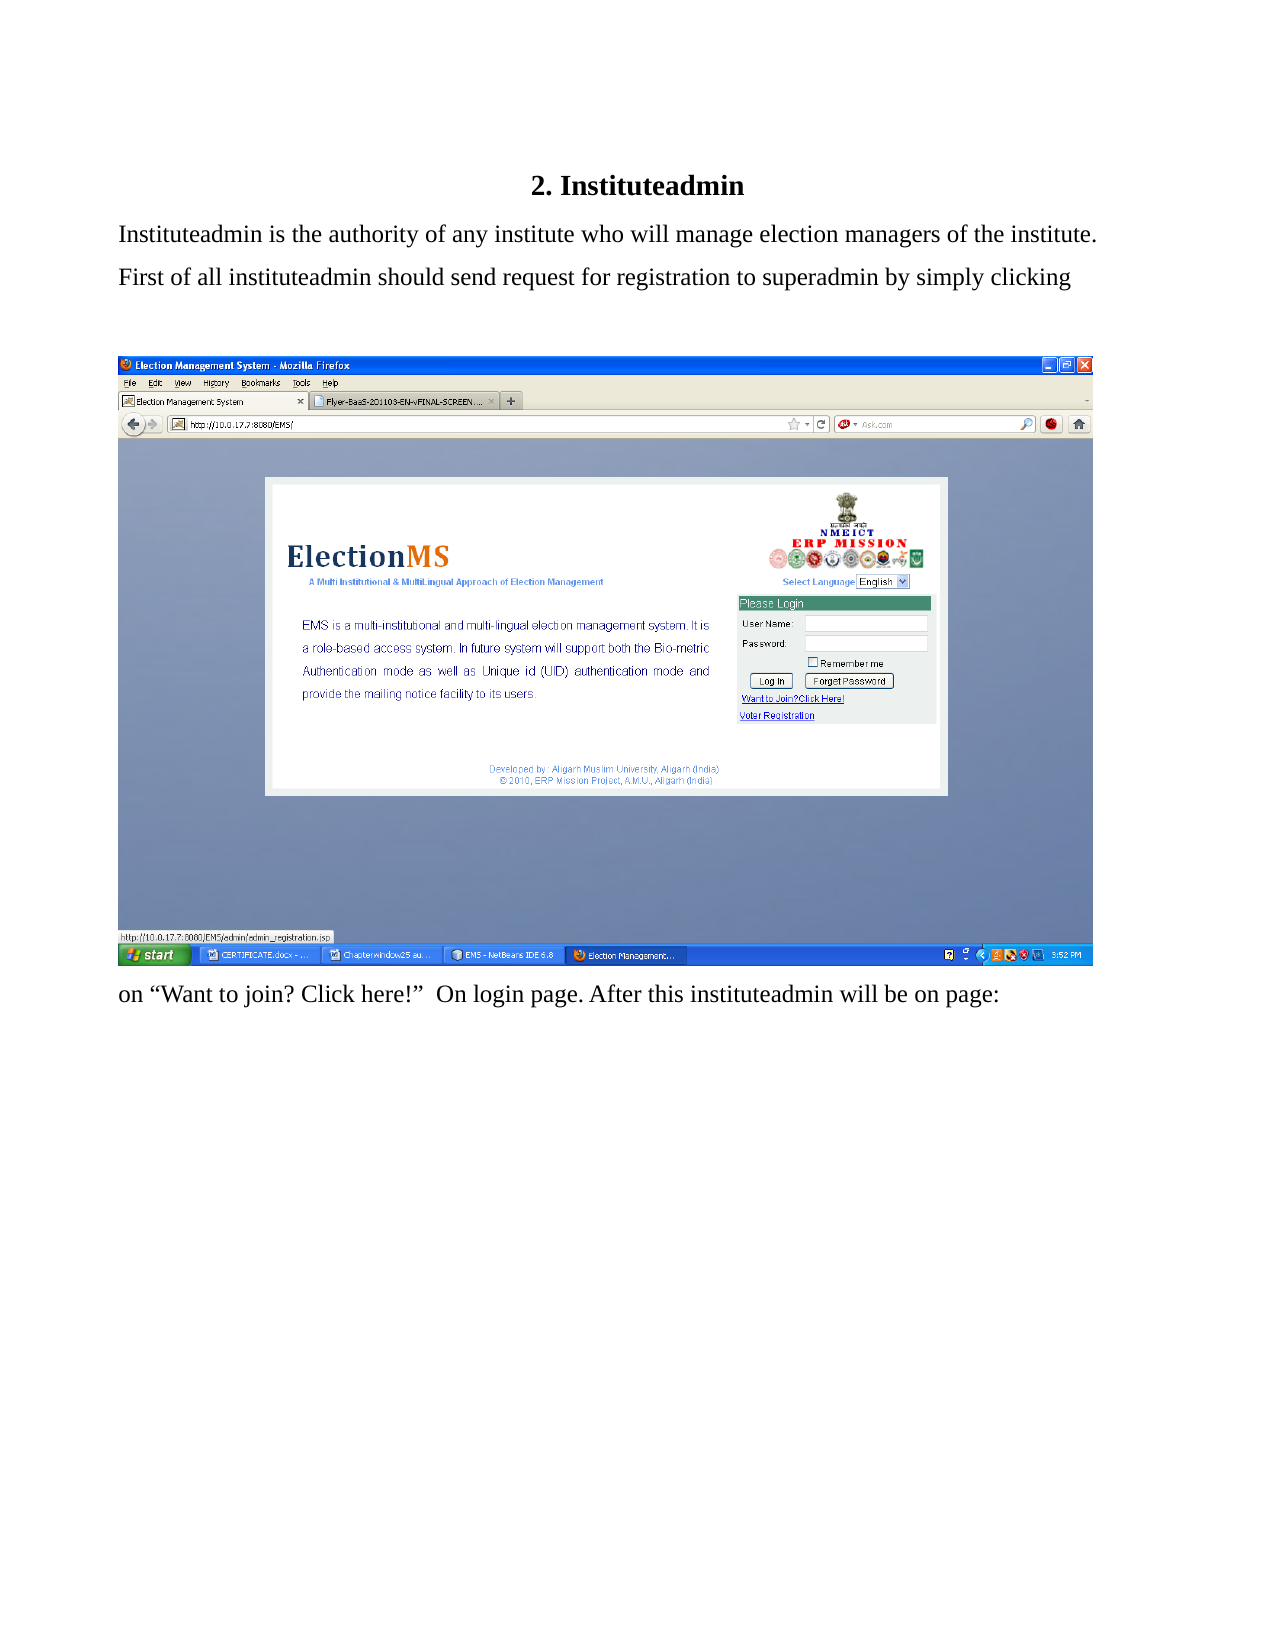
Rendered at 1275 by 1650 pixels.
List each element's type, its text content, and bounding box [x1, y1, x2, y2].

text 2. Instituteadmin [118, 168, 1157, 202]
picture [118, 356, 1093, 966]
text First of all instituteadmin should send request for registration to superadmin by simply clicking [118, 262, 1157, 291]
text Instituteadmin is the authority of any institute who will manage election managers of the institute. [118, 219, 1157, 247]
text on “Want to join? Click here!” On login page. After this instituteadmin will be on page: [118, 979, 1157, 1008]
